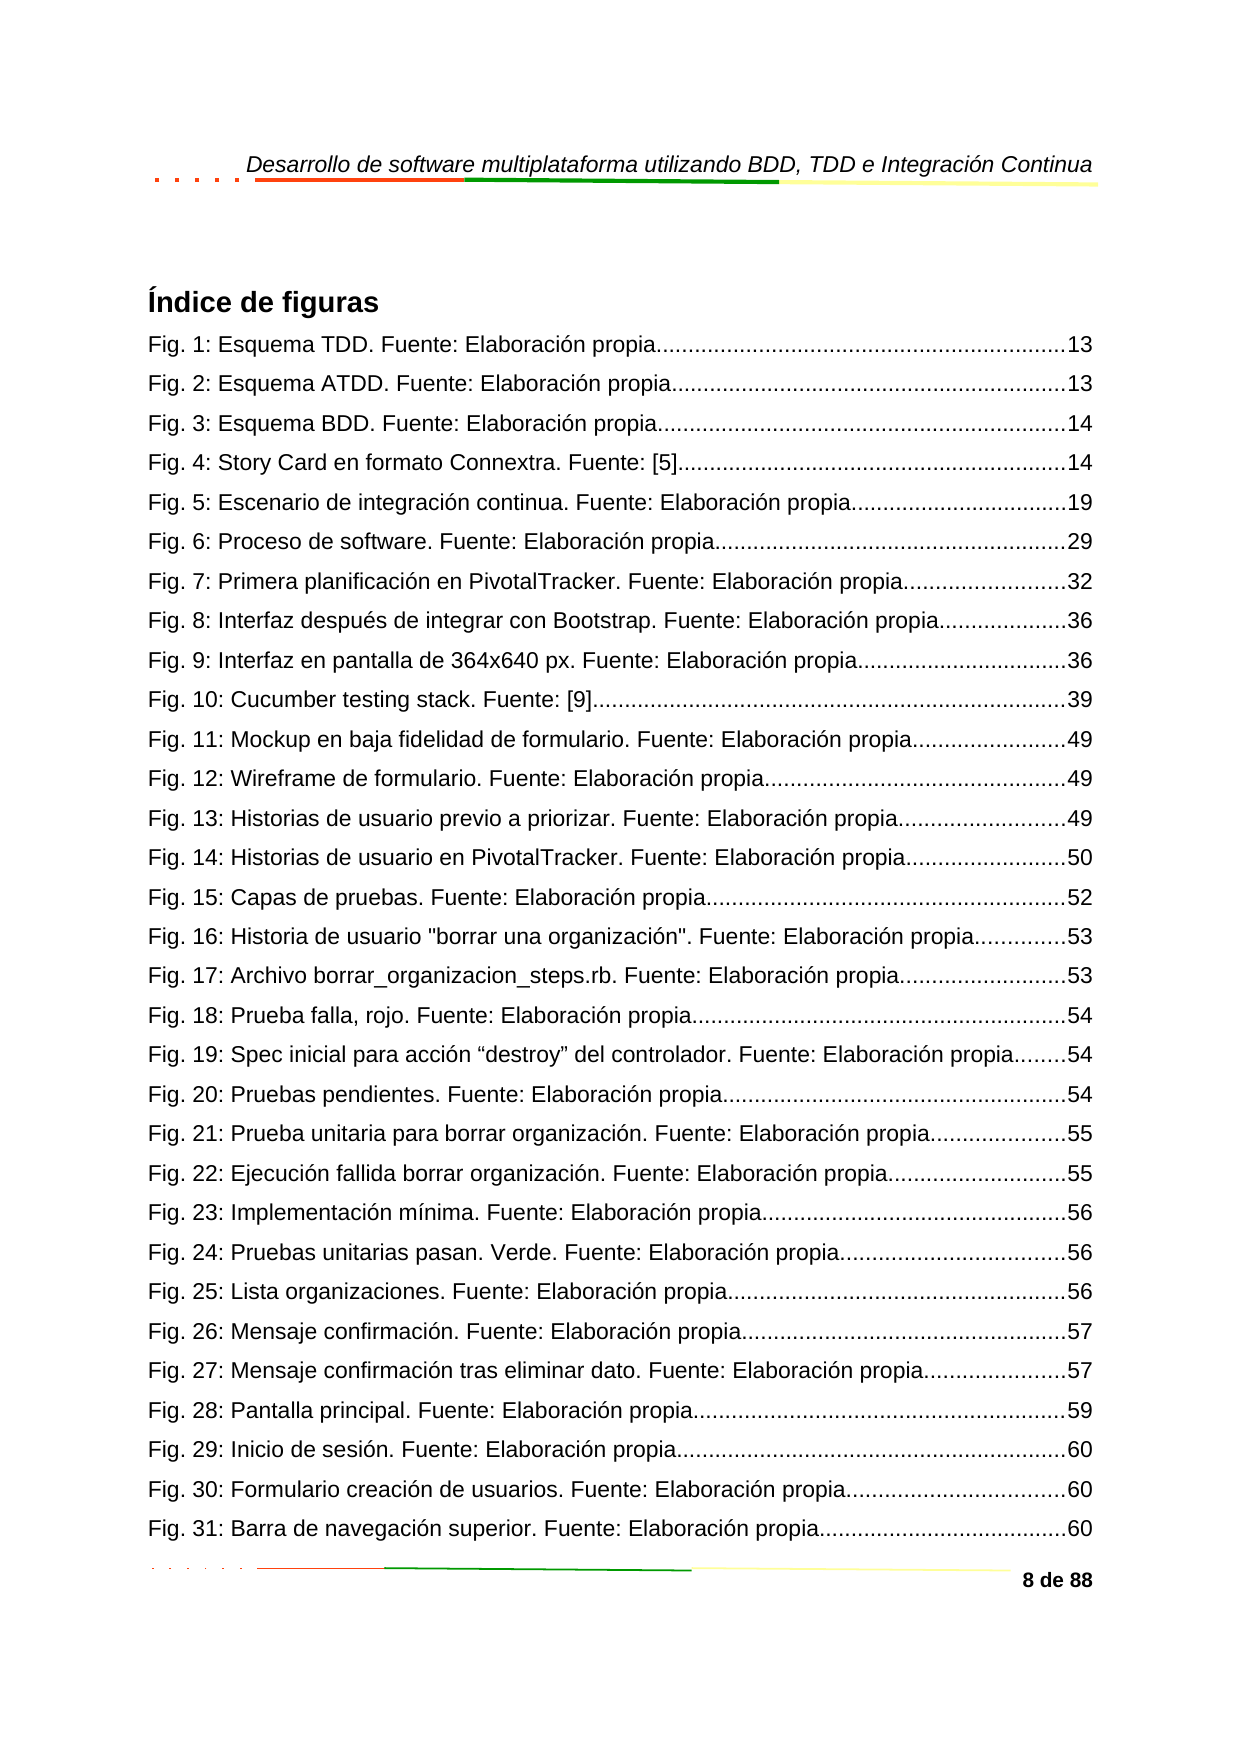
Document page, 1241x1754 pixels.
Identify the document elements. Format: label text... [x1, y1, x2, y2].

text Fig. 28: Pantalla principal. Fuente: Elaboración propia. 59 [148, 1397, 1093, 1423]
text Fig. 26: Mensaje confirmación. Fuente: Elaboración propia. 57 [148, 1318, 1093, 1344]
text Fig. 15: Capas de pruebas. Fuente: Elaboración propia. 52 [148, 883, 1093, 910]
text Fig. 25: Lista organizaciones. Fuente: Elaboración propia. 56 [148, 1278, 1093, 1304]
text Fig. 1: Esquema TDD. Fuente: Elaboración propia. 13 [148, 331, 1093, 357]
text Fig. 21: Prueba unitaria para borrar organización. Fuente: Elaboración propia. 55 [148, 1120, 1093, 1147]
text Fig. 6: Proceso de software. Fuente: Elaboración propia. 29 [148, 528, 1093, 554]
text Fig. 24: Pruebas unitarias pasan. Verde. Fuente: Elaboración propia. 56 [148, 1239, 1093, 1265]
text Fig. 14: Historias de usuario en PivotalTracker. Fuente: Elaboración propia. 50 [148, 844, 1093, 870]
text Fig. 18: Prueba falla, rojo. Fuente: Elaboración propia. 54 [148, 1002, 1093, 1028]
text Fig. 29: Inicio de sesión. Fuente: Elaboración propia. 60 [148, 1436, 1093, 1462]
text Fig. 16: Historia de usuario "borrar una organización". Fuente: Elaboración propia. 53 [148, 923, 1093, 949]
text Fig. 22: Ejecución fallida borrar organización. Fuente: Elaboración propia. 55 [148, 1160, 1093, 1186]
subtitle Índice de figuras [148, 285, 1093, 318]
text Fig. 30: Formulario creación de usuarios. Fuente: Elaboración propia. 60 [148, 1476, 1093, 1502]
text Fig. 17: Archivo borrar_organizacion_steps.rb. Fuente: Elaboración propia. 53 [148, 962, 1093, 989]
text Fig. 8: Interfaz después de integrar con Bootstrap. Fuente: Elaboración propia. 36 [148, 607, 1093, 633]
text Fig. 5: Escenario de integración continua. Fuente: Elaboración propia. 19 [148, 489, 1093, 515]
text Fig. 11: Mockup en baja fidelidad de formulario. Fuente: Elaboración propia. 49 [148, 726, 1093, 752]
text Fig. 13: Historias de usuario previo a priorizar. Fuente: Elaboración propia. 49 [148, 804, 1093, 831]
text Fig. 27: Mensaje confirmación tras eliminar dato. Fuente: Elaboración propia. 57 [148, 1357, 1093, 1383]
text Fig. 31: Barra de navegación superior. Fuente: Elaboración propia. 60 [148, 1515, 1093, 1541]
text Fig. 2: Esquema ATDD. Fuente: Elaboración propia. 13 [148, 370, 1093, 397]
text Fig. 9: Interfaz en pantalla de 364x640 px. Fuente: Elaboración propia. 36 [148, 647, 1093, 673]
text Fig. 3: Esquema BDD. Fuente: Elaboración propia. 14 [148, 410, 1093, 436]
text Fig. 7: Primera planificación en PivotalTracker. Fuente: Elaboración propia. 32 [148, 568, 1093, 594]
text Fig. 10: Cucumber testing stack. Fuente: [9] 39 [148, 686, 1093, 712]
text Fig. 20: Pruebas pendientes. Fuente: Elaboración propia 54 [148, 1081, 1093, 1107]
text Fig. 23: Implementación mínima. Fuente: Elaboración propia. 56 [148, 1199, 1093, 1226]
text Fig. 19: Spec inicial para acción “destroy” del controlador. Fuente: Elaboración propia. 54 [148, 1041, 1093, 1068]
text Fig. 4: Story Card en formato Connextra. Fuente: [5] 14 [148, 449, 1093, 476]
text Fig. 12: Wireframe de formulario. Fuente: Elaboración propia. 49 [148, 765, 1093, 791]
